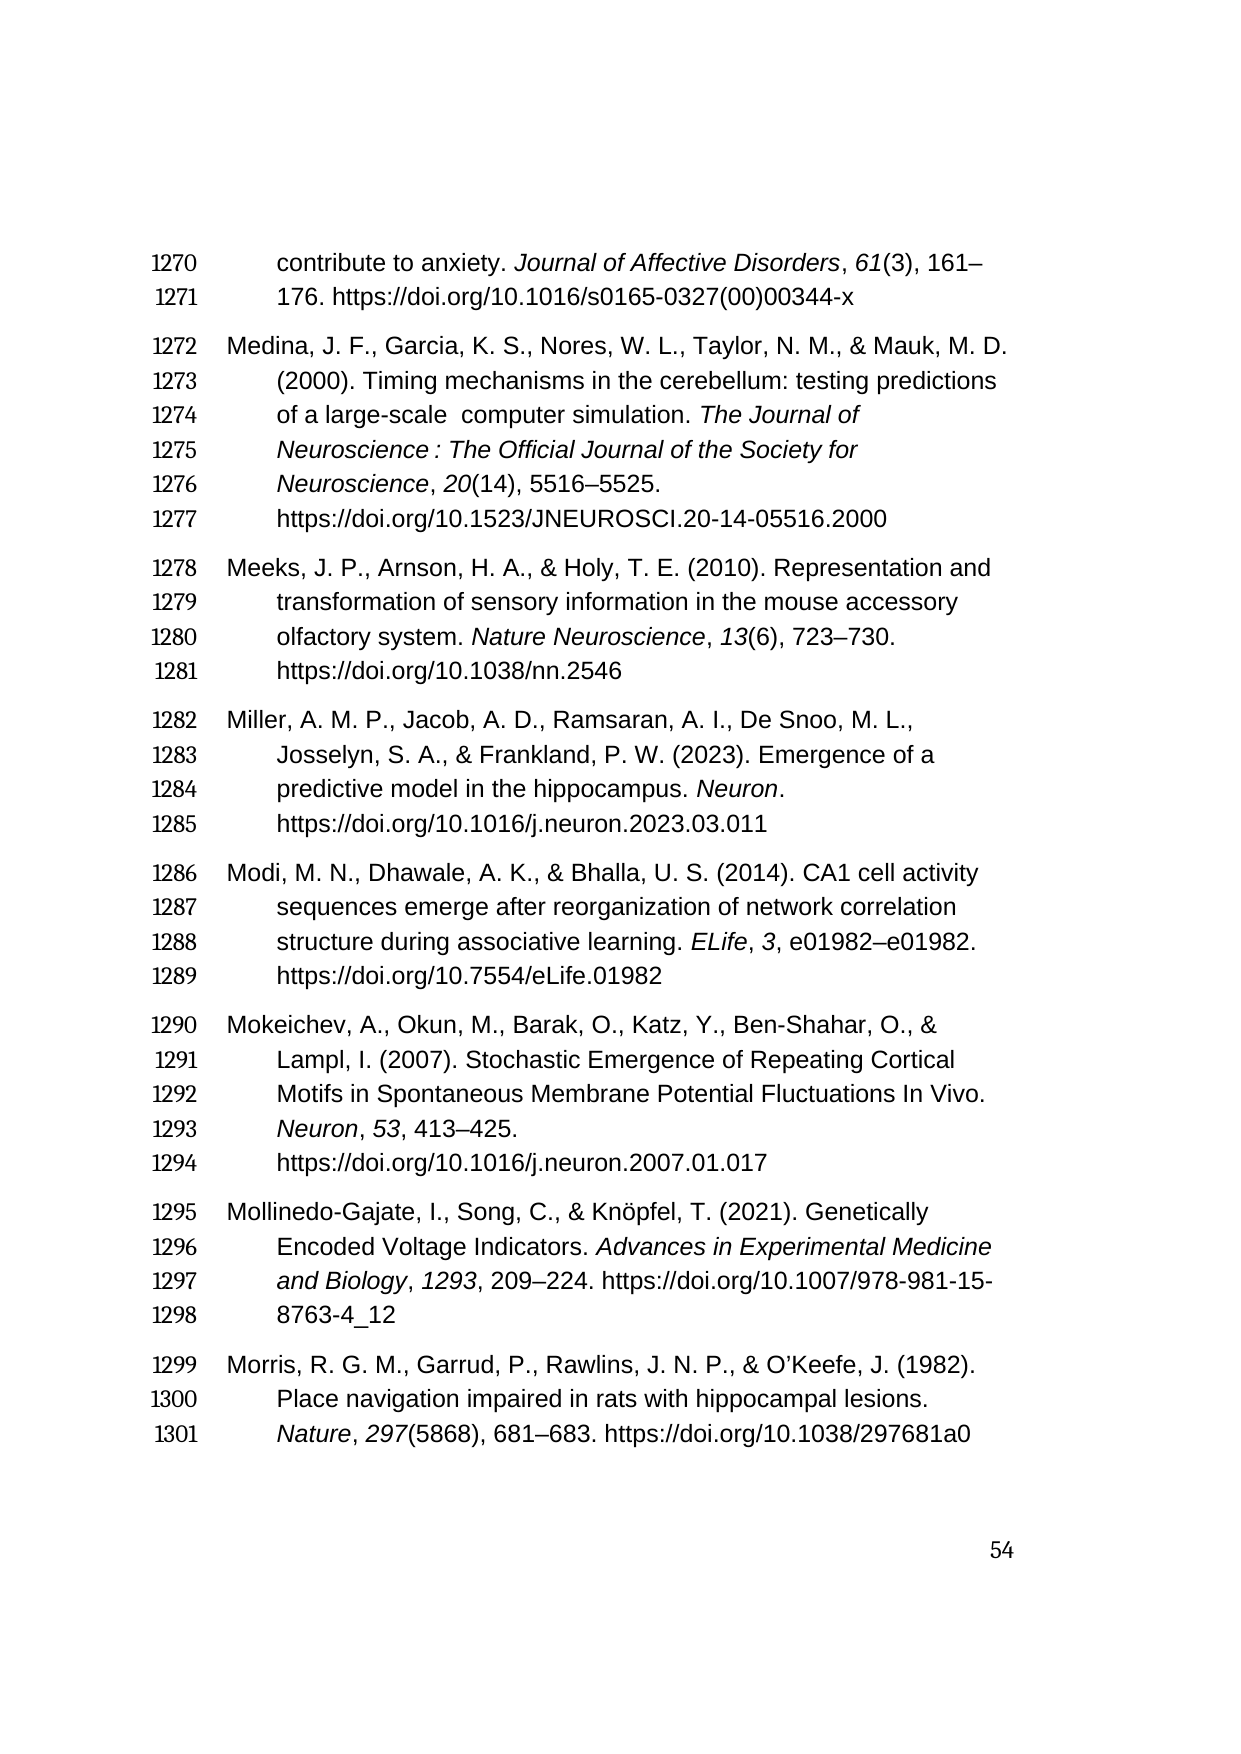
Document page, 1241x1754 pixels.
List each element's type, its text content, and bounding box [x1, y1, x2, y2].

text contribute to anxiety. Journal of Affective Disorders, 61(3), 161–176. https://doi.org/10.1016/s0165-0327(00)00344-x [226, 248, 1014, 311]
text Morris, R. G. M., Garrud, P., Rawlins, J. N. P., & O’Keefe, J. (1982). Place navigation impaired in rats with hippocampal lesions. Nature, 297(5868), 681–683. https://doi.org/10.1038/297681a0 [226, 1349, 1014, 1447]
text Mollinedo-Gajate, I., Song, C., & Knöpfel, T. (2021). Genetically Encoded Voltage Indicators. Advances in Experimental Medicine and Biology, 1293, 209–224. https://doi.org/10.1007/978-981-15-8763-4_12 [226, 1197, 1014, 1329]
text Miller, A. M. P., Jacob, A. D., Ramsaran, A. I., De Snoo, M. L., Josselyn, S. A., & Frankland, P. W. (2023). Emergence of a predictive model in the hippocampus. Neuron. https://doi.org/10.1016/j.neuron.2023.03.011 [226, 705, 1014, 837]
text Modi, M. N., Dhawale, A. K., & Bhalla, U. S. (2014). CA1 cell activity sequences emerge after reorganization of network correlation structure during associative learning. ELife, 3, e01982–e01982. https://doi.org/10.7554/eLife.01982 [226, 858, 1014, 990]
text Meeks, J. P., Arnson, H. A., & Holy, T. E. (2010). Representation and transformation of sensory information in the mouse accessory olfactory system. Nature Neuroscience, 13(6), 723–730. https://doi.org/10.1038/nn.2546 [226, 553, 1014, 685]
text Medina, J. F., Garcia, K. S., Nores, W. L., Taylor, N. M., & Mauk, M. D. (2000). Timing mechanisms in the cerebellum: testing predictions of a large-scale computer simulation. The Journal of Neuroscience : The Official Journal of the Society for Neuroscience, 20(14), 5516–5525. https://doi.org/10.1523/JNEUROSCI.20-14-05516.2000 [226, 331, 1014, 532]
text Mokeichev, A., Okun, M., Barak, O., Katz, Y., Ben-Shahar, O., & Lampl, I. (2007). Stochastic Emergence of Repeating Cortical Motifs in Spontaneous Membrane Potential Fluctuations In Vivo. Neuron, 53, 413–425. https://doi.org/10.1016/j.neuron.2007.01.017 [226, 1010, 1014, 1177]
